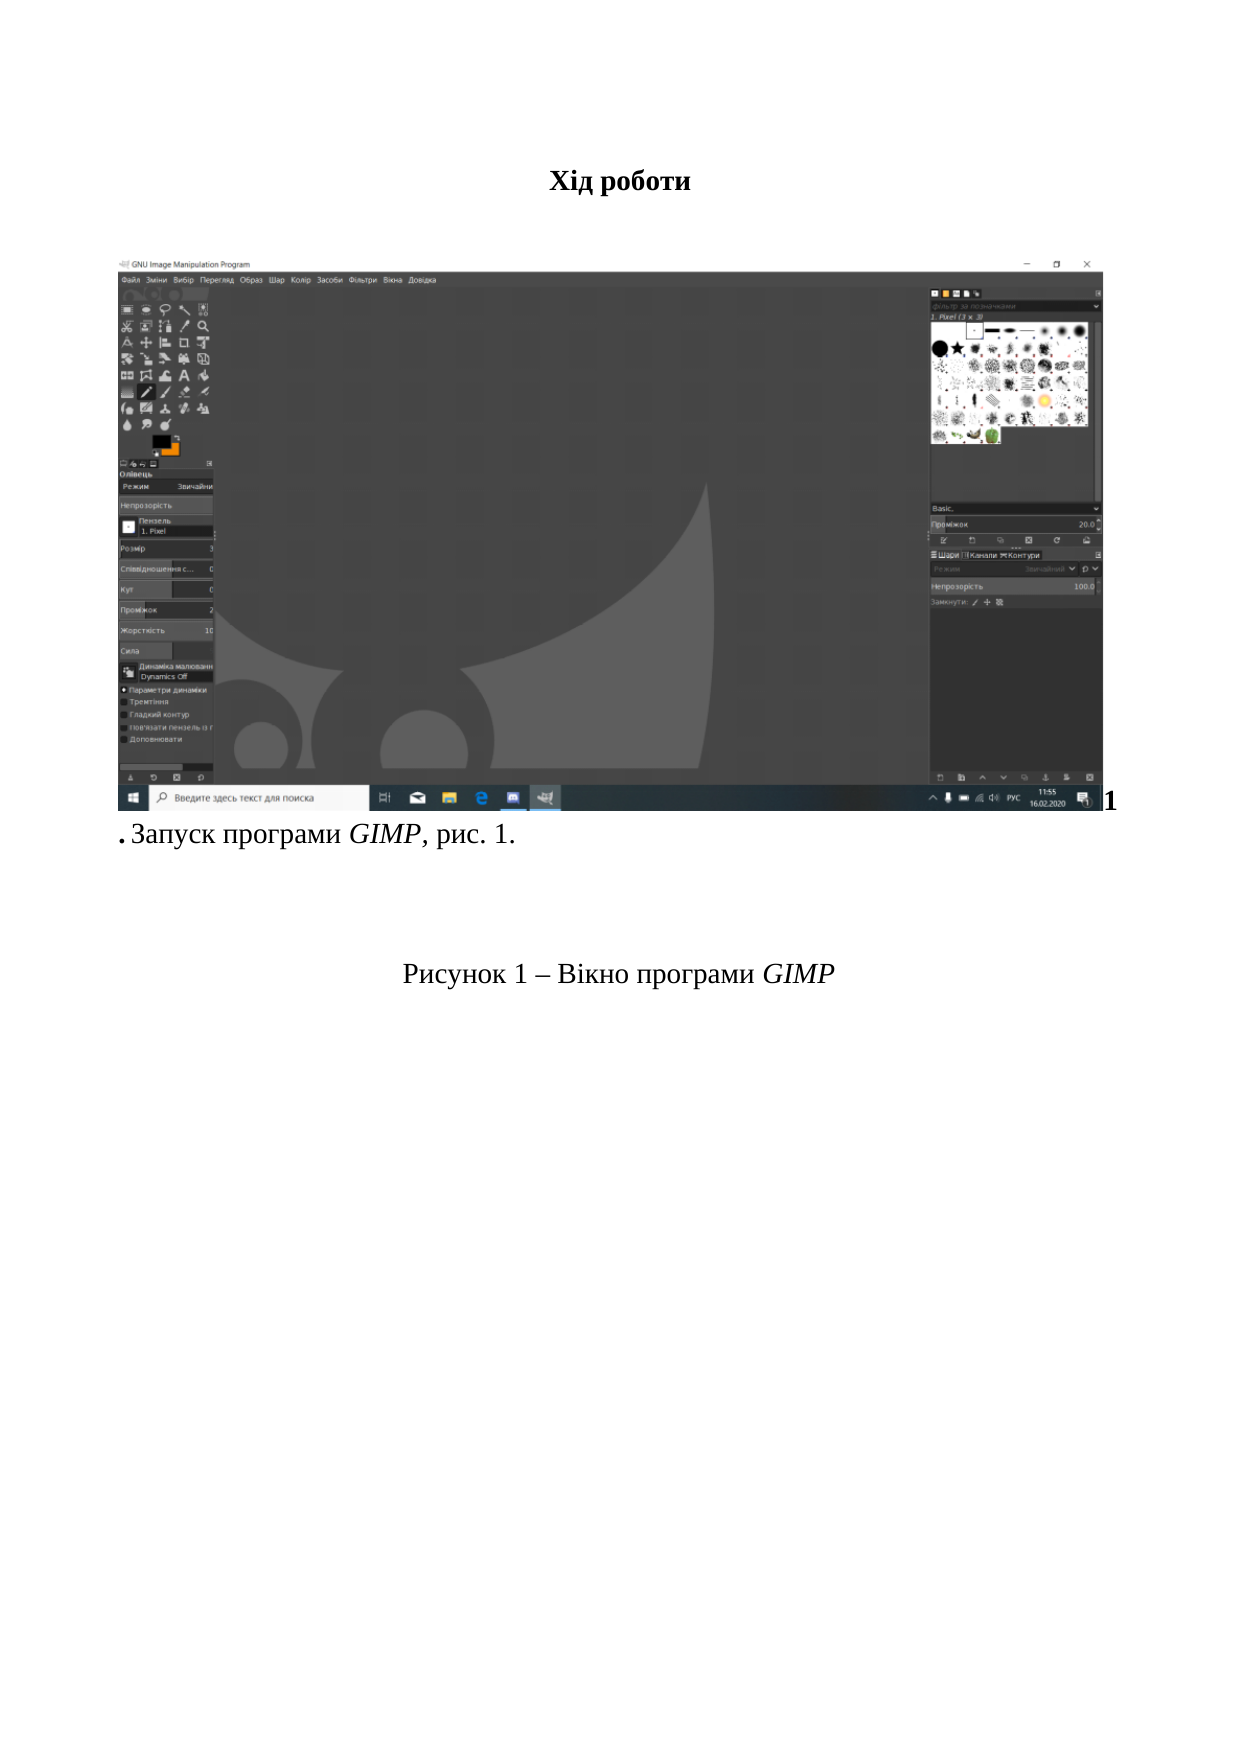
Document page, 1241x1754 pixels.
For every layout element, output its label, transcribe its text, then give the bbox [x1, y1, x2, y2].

text Хід роботи [118, 163, 1122, 196]
text 1. Запуск програми GIMP, рис. 1. [118, 258, 1122, 850]
text Рисунок 1 – Вікно програми GIMP [118, 956, 1122, 989]
